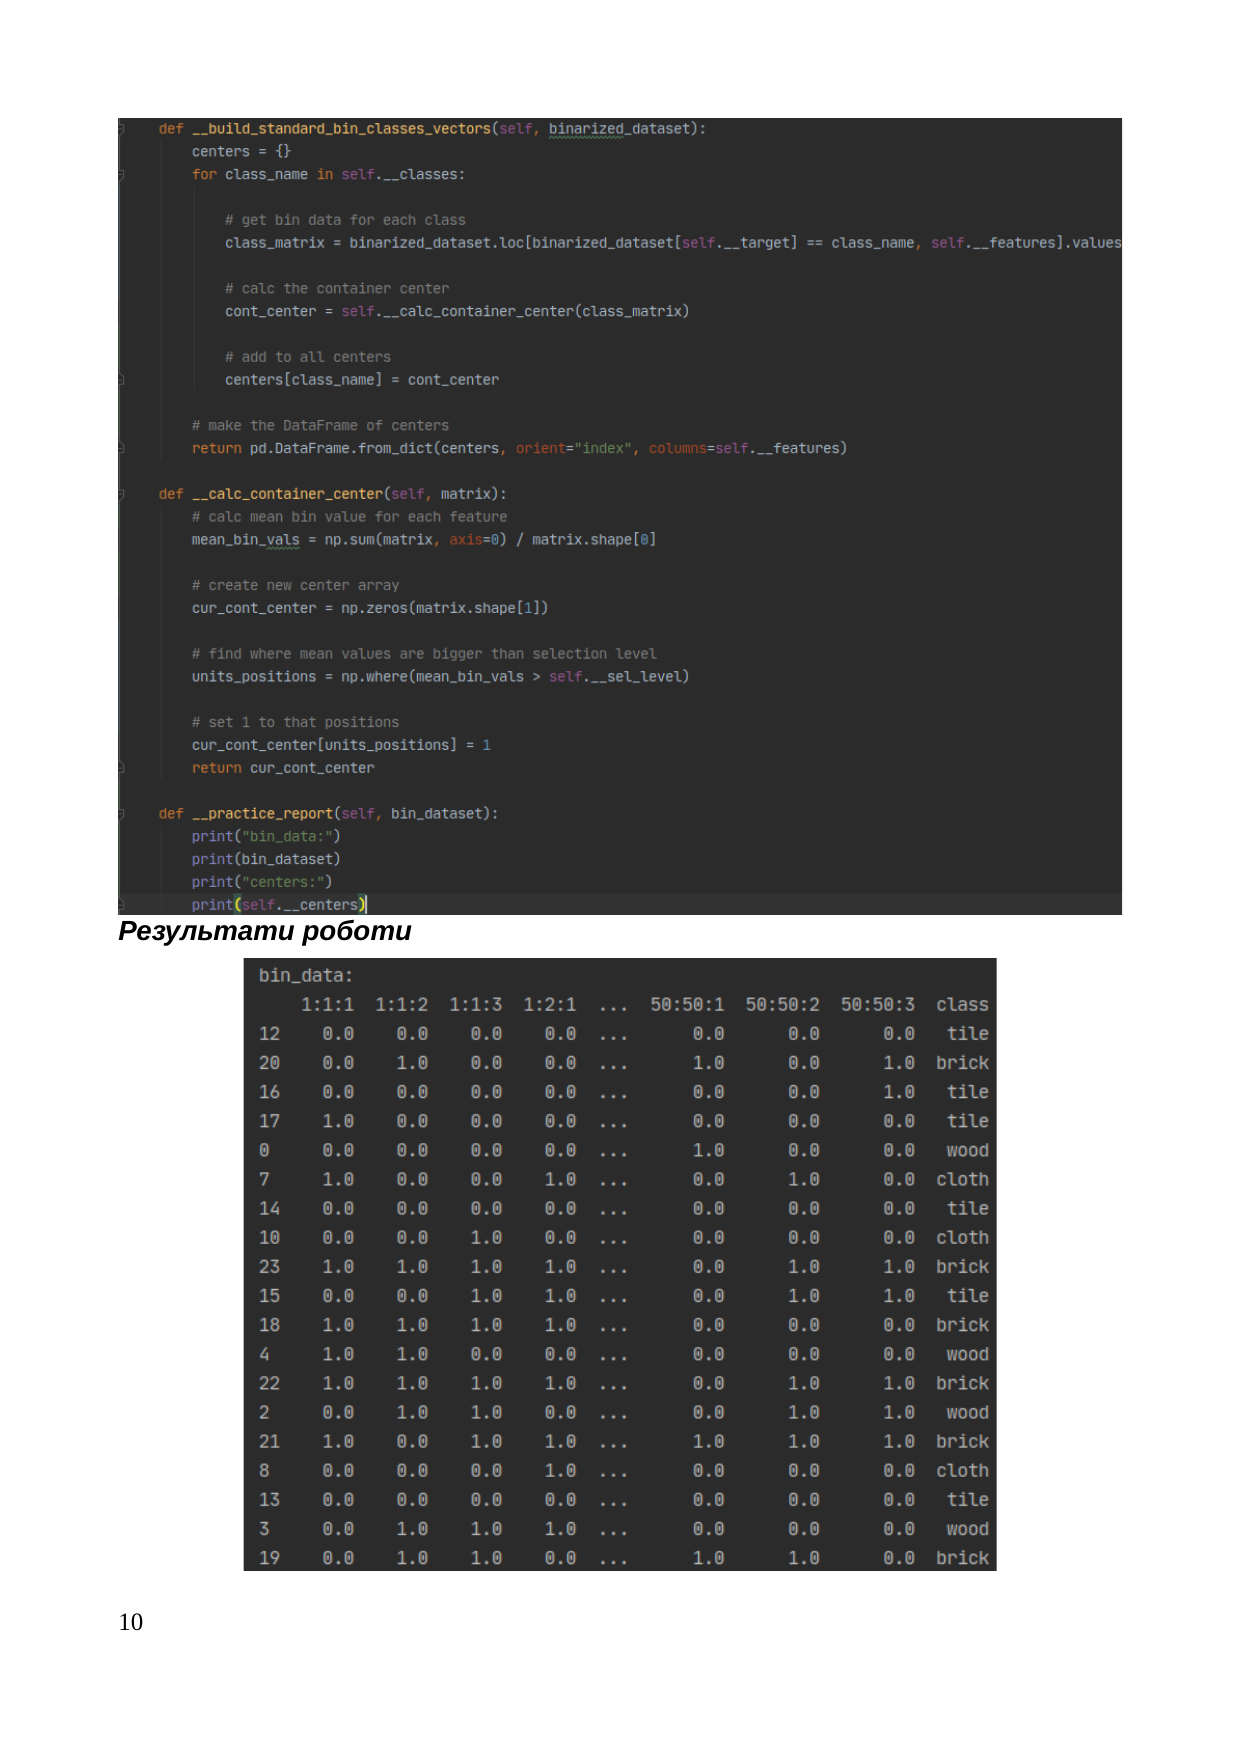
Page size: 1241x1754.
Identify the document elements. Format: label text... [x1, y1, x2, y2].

picture [243, 958, 997, 1571]
subtitle Результати роботи [118, 915, 1122, 946]
picture [118, 118, 1123, 915]
